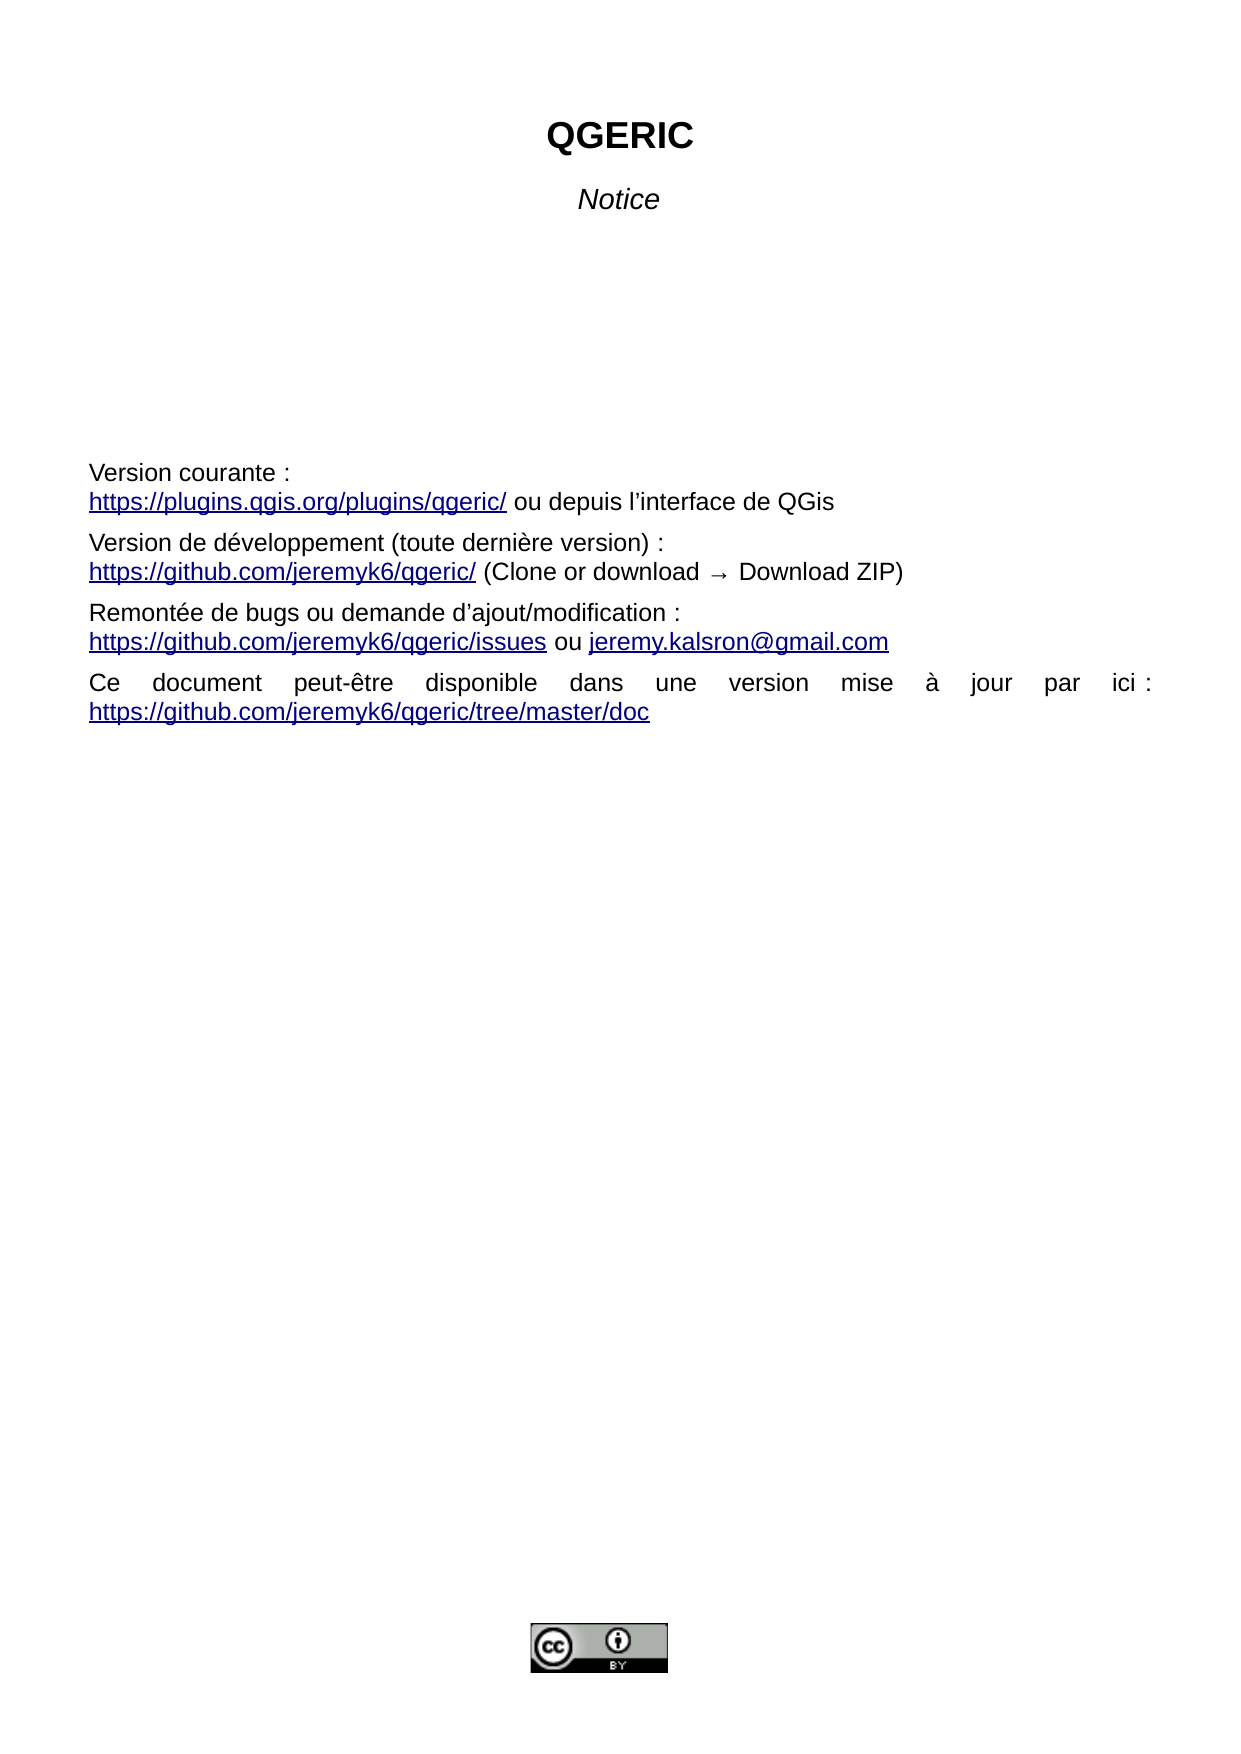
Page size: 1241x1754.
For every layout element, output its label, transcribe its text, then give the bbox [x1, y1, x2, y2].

text Ce document peut-être disponible dans une version mise à jour par ici : https://github.com/jeremyk6/qgeric/tree/master/doc [88, 668, 1152, 725]
text Version courante : https://plugins.qgis.org/plugins/qgeric/ ou depuis l’interface de QGis [88, 458, 1152, 515]
subtitle Notice [88, 182, 1152, 215]
text Version de développement (toute dernière version) : https://github.com/jeremyk6/qgeric/ (Clone or download → Download ZIP) [88, 528, 1152, 585]
title QGERIC [88, 113, 1152, 157]
picture [530, 1623, 668, 1673]
text Remontée de bugs ou demande d’ajout/modification : https://github.com/jeremyk6/qgeric/issues ou jeremy.kalsron@gmail.com [88, 598, 1152, 655]
